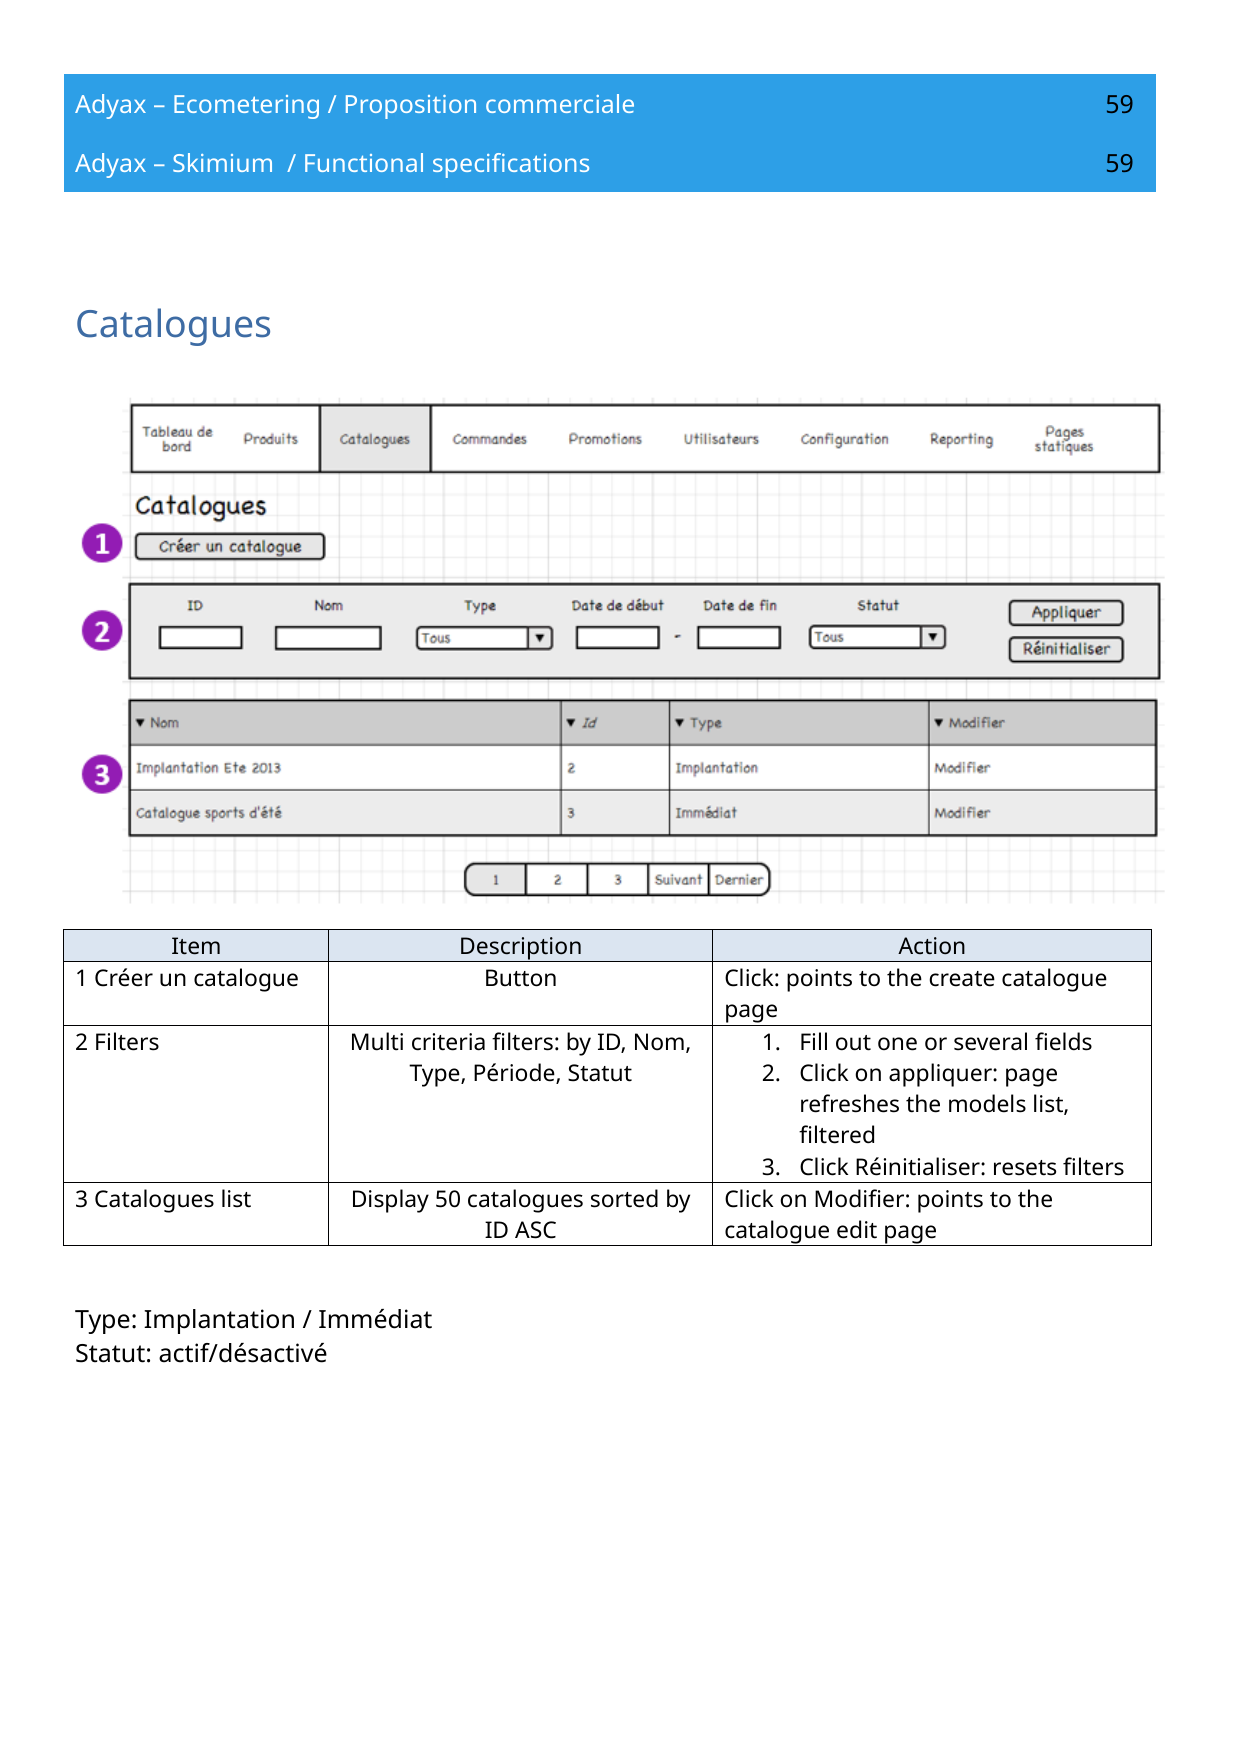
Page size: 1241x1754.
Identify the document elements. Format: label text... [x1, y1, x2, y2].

table_cell Multi criteria filters: by ID, Nom, Type, Période, Statut [329, 1026, 712, 1182]
subtitle Catalogues [75, 297, 1165, 348]
table_cell 2 Filters [64, 1026, 328, 1182]
table_cell Click: points to the create catalogue page [713, 962, 1151, 1024]
picture [75, 386, 1165, 908]
table_cell Fill out one or several fields Click on appliquer: page refreshes the models list, filtered Click Réinitialiser: resets filters [713, 1026, 1151, 1182]
table_header Action [713, 930, 1151, 961]
table_cell Click on Modifier: points to the catalogue edit page [713, 1183, 1151, 1245]
table_header Item [64, 930, 328, 961]
table_header Description [329, 930, 712, 961]
table_cell 1 Créer un catalogue [64, 962, 328, 1024]
table_cell Display 50 catalogues sorted by ID ASC [329, 1183, 712, 1245]
table_cell 3 Catalogues list [64, 1183, 328, 1245]
table_cell Button [329, 962, 712, 1024]
text Type: Implantation / Immédiat Statut: actif/désactivé [75, 1301, 1165, 1369]
